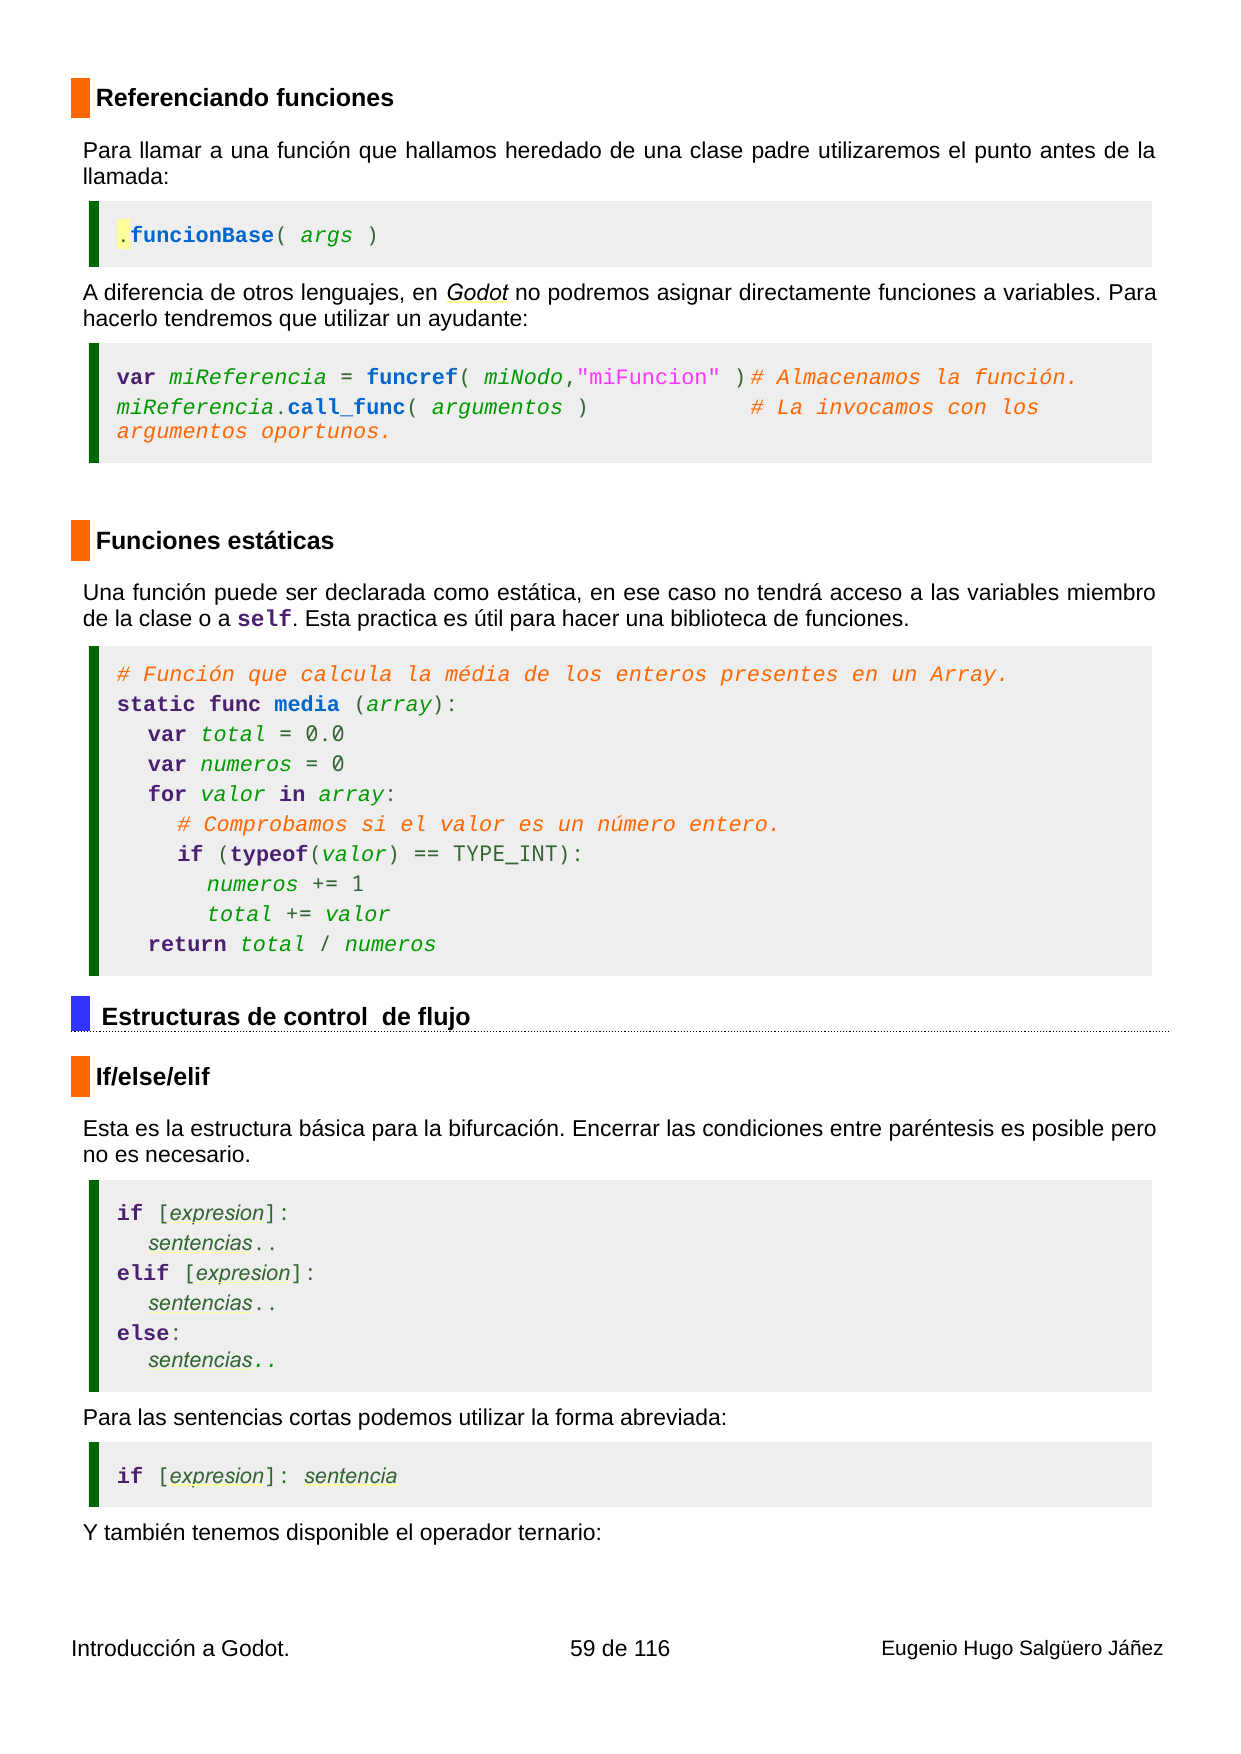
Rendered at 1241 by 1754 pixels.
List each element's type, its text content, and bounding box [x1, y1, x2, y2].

text miReferencia.call_func( argumentos ) # La invocamos con los argumentos oportunos. [99, 391, 1152, 463]
text .funcionBase( args ) [99, 201, 1152, 267]
text var numeros = 0 [99, 748, 1152, 778]
text Para las sentencias cortas podemos utilizar la forma abreviada: [83, 1404, 1158, 1430]
text Para llamar a una función que hallamos heredado de una clase padre utilizaremos el punto antes de la llamada: [83, 137, 1158, 189]
text return total / numeros [99, 928, 1152, 976]
text for valor in array: [99, 778, 1152, 808]
text Una función puede ser declarada como estática, en ese caso no tendrá acceso a las variables miembro de la clase o a self. Esta practica es útil para hacer una biblioteca de funciones. [83, 579, 1158, 634]
text if [expresion]: sentencia [99, 1442, 1152, 1507]
text total += valor [99, 898, 1152, 928]
subtitle If/else/elif [90, 1056, 1169, 1097]
text else: [99, 1317, 1152, 1347]
text Esta es la estructura básica para la bifurcación. Encerrar las condiciones entre paréntesis es posible pero no es necesario. [83, 1115, 1158, 1168]
text var total = 0.0 [99, 718, 1152, 748]
subtitle Estructuras de control de flujo [90, 996, 1169, 1031]
text # Función que calcula la média de los enteros presentes en un Array. [99, 646, 1152, 688]
text sentencias.. [99, 1287, 1152, 1317]
text sentencias.. [99, 1347, 1152, 1392]
text if [expresion]: [99, 1180, 1152, 1227]
text numeros += 1 [99, 868, 1152, 898]
subtitle Referenciando funciones [71, 77, 1169, 118]
text A diferencia de otros lenguajes, en Godot no podremos asignar directamente funciones a variables. Para hacerlo tendremos que utilizar un ayudante: [83, 278, 1158, 331]
text elif [expresion]: [99, 1257, 1152, 1287]
text var miReferencia = funcref( miNodo,"miFuncion" ) # Almacenamos la función. [99, 343, 1152, 391]
text # Comprobamos si el valor es un número entero. [99, 808, 1152, 838]
text static func media (array): [99, 688, 1152, 718]
subtitle Funciones estáticas [90, 520, 1169, 561]
text if (typeof(valor) == TYPE_INT): [99, 838, 1152, 868]
text Y también tenemos disponible el operador ternario: [83, 1519, 1158, 1546]
text sentencias.. [99, 1227, 1152, 1257]
